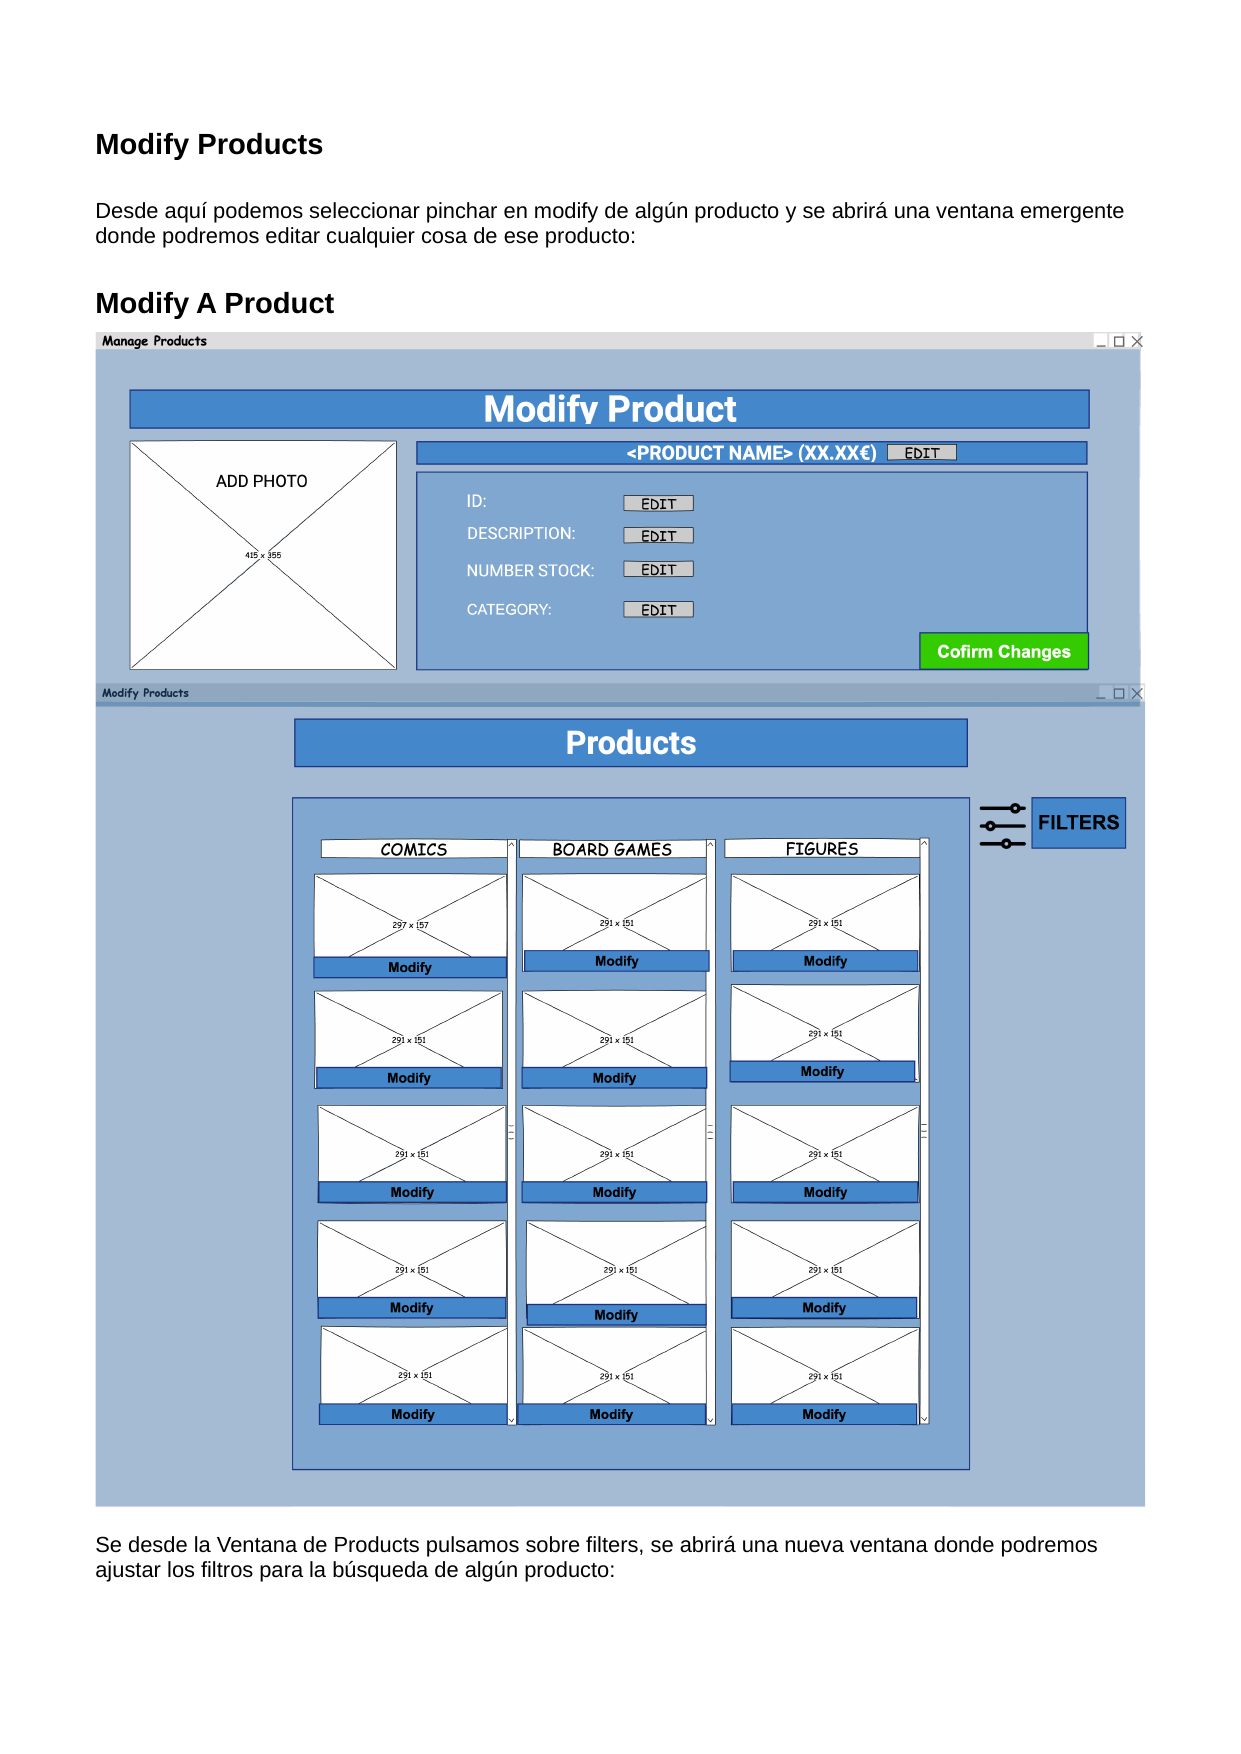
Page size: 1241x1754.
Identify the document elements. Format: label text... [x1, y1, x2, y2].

text Se desde la Ventana de Products pulsamos sobre filters, se abrirá una nueva ventana donde podremos ajustar los filtros para la búsqueda de algún producto: [95, 1507, 1145, 1583]
subtitle Modify Products [95, 127, 1145, 160]
subtitle Modify A Product [95, 286, 1145, 319]
text Desde aquí podemos seleccionar pinchar en modify de algún producto y se abrirá una ventana emergente donde podremos editar cualquier cosa de ese producto: [95, 173, 1145, 248]
